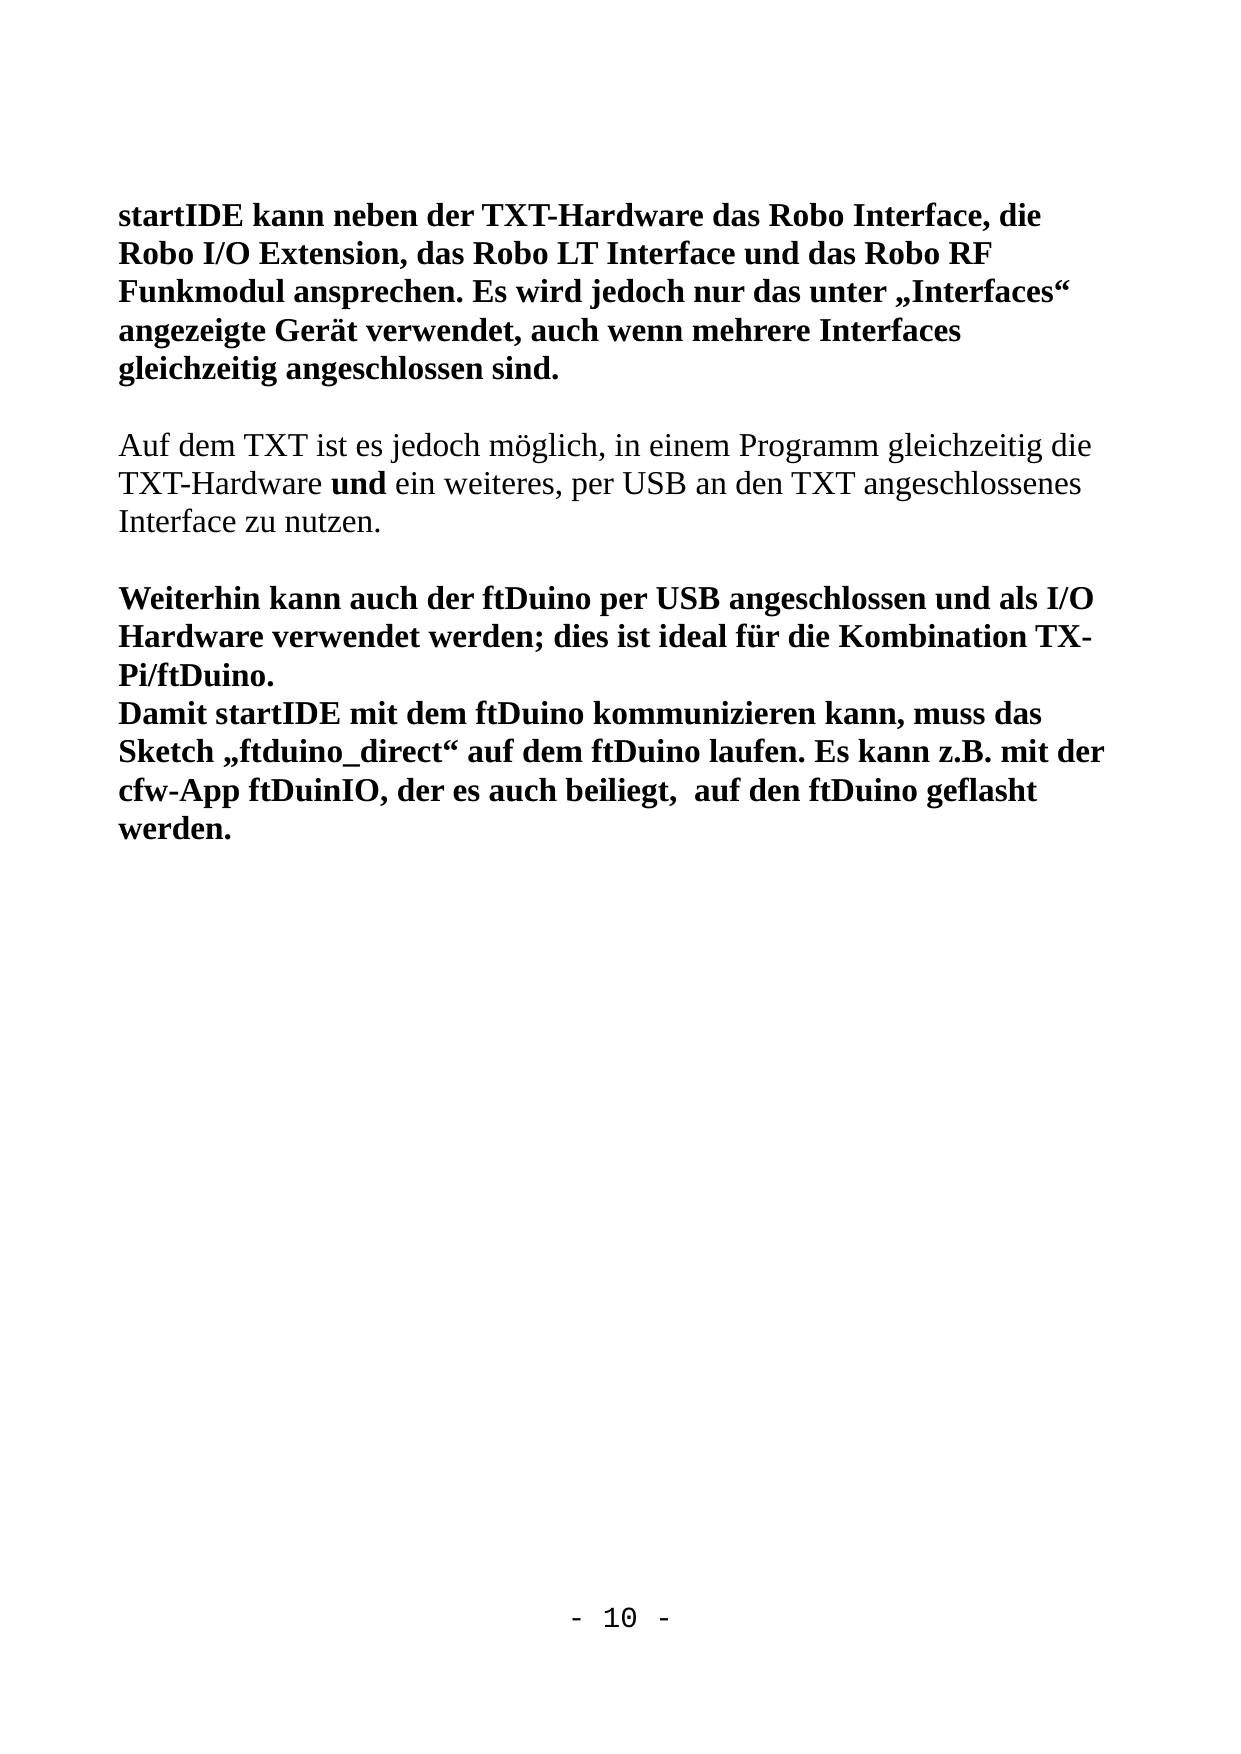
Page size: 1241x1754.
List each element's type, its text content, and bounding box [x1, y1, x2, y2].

text Auf dem TXT ist es jedoch möglich, in einem Programm gleichzeitig die TXT-Hardware und ein weiteres, per USB an den TXT angeschlossenes Interface zu nutzen. [118, 425, 1122, 540]
text Weiterhin kann auch der ftDuino per USB angeschlossen und als I/O Hardware verwendet werden; dies ist ideal für die Kombination TX-Pi/ftDuino. [118, 578, 1122, 693]
text startIDE kann neben der TXT-Hardware das Robo Interface, die Robo I/O Extension, das Robo LT Interface und das Robo RF Funkmodul ansprechen. Es wird jedoch nur das unter „Interfaces“ angezeigte Gerät verwendet, auch wenn mehrere Interfaces gleichzeitig angeschlossen sind. [118, 195, 1122, 386]
text Damit startIDE mit dem ftDuino kommunizieren kann, muss das Sketch „ftduino_direct“ auf dem ftDuino laufen. Es kann z.B. mit der cfw-App ftDuinIO, der es auch beiliegt, auf den ftDuino geflasht werden. [118, 693, 1122, 846]
